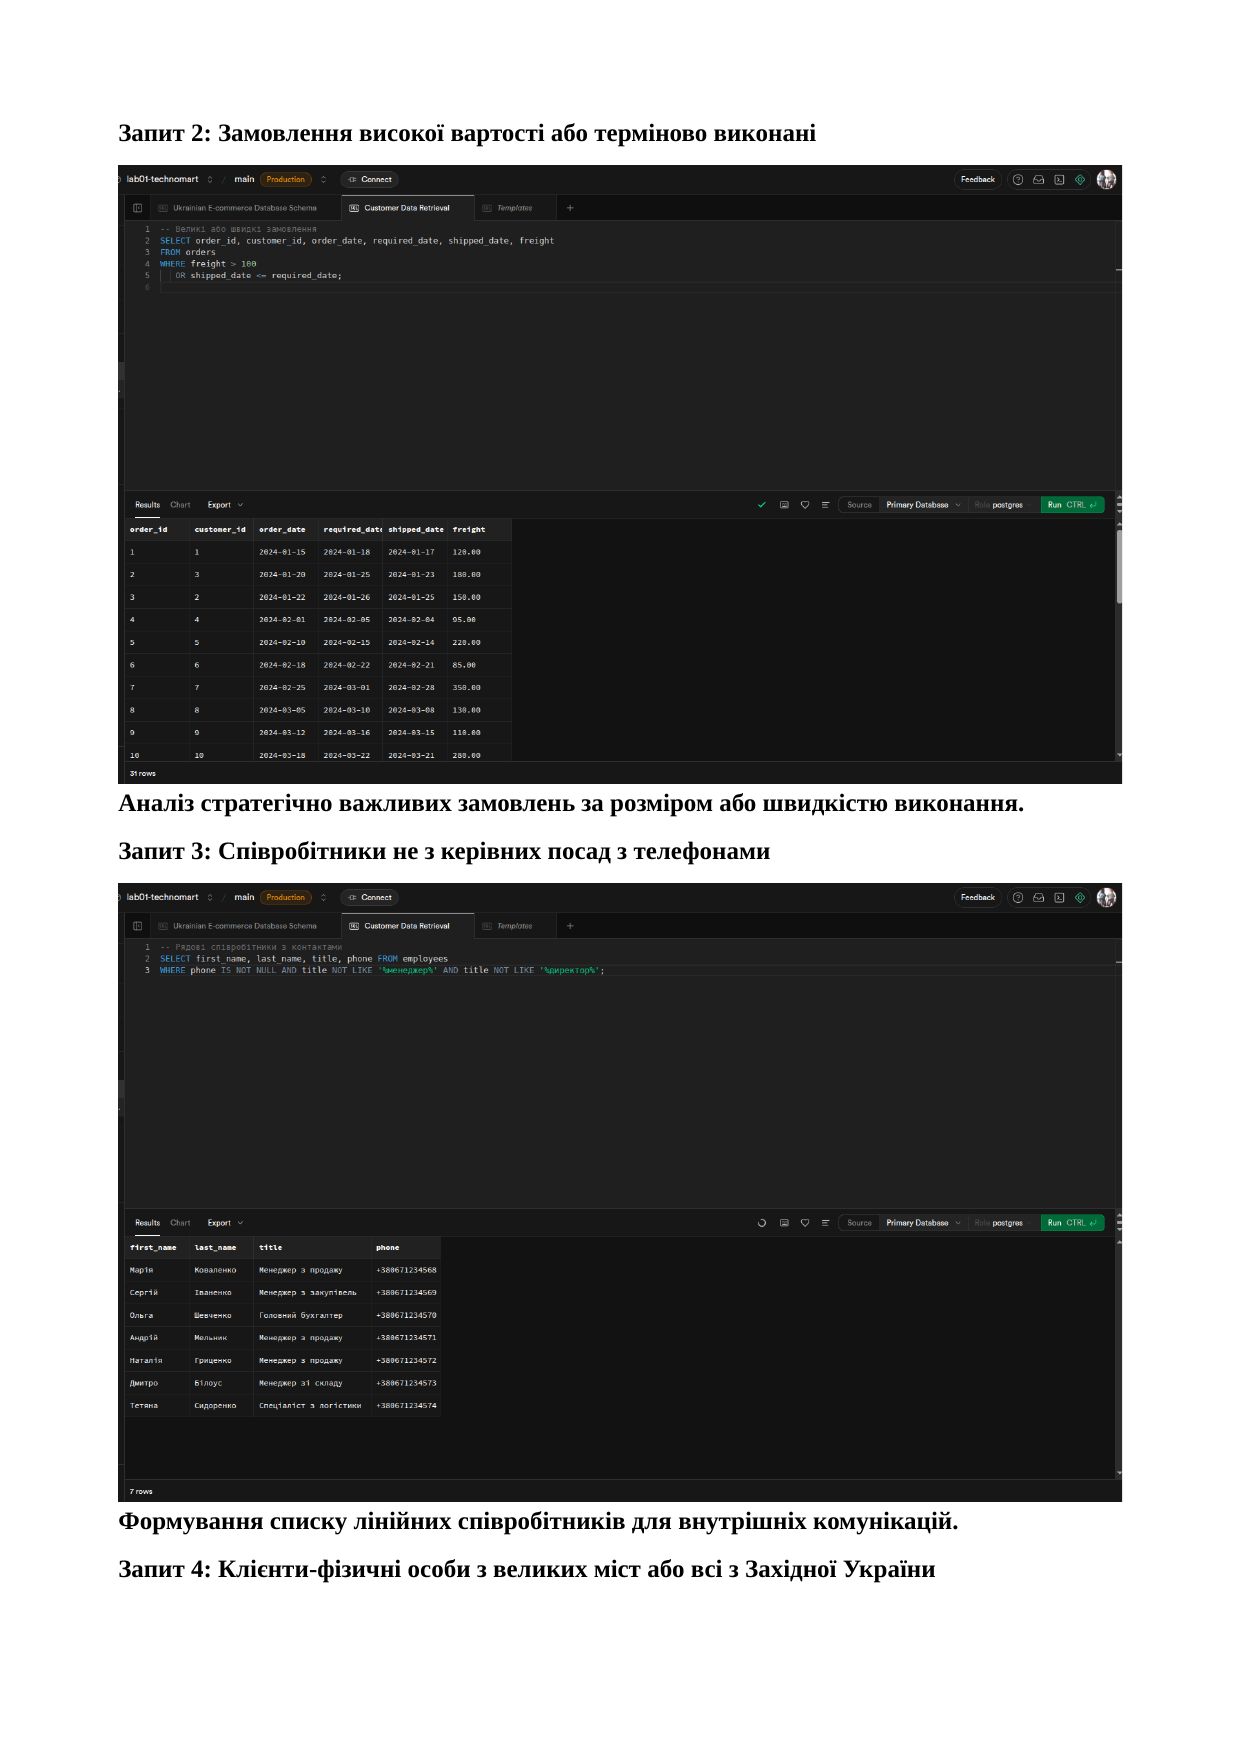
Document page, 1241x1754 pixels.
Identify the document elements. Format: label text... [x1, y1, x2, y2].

text Аналіз стратегічно важливих замовлень за розміром або швидкістю виконання. [118, 784, 1122, 817]
text Запит 4: Клієнти-фізичні особи з великих міст або всі з Західної України [118, 1554, 1122, 1582]
text Запит 2: Замовлення високої вартості або терміново виконані [118, 118, 1122, 147]
picture [118, 165, 1123, 784]
text Формування списку лінійних співробітників для внутрішніх комунікацій. [118, 1502, 1122, 1535]
text Запит 3: Співробітники не з керівних посад з телефонами [118, 836, 1122, 865]
picture [118, 883, 1123, 1502]
